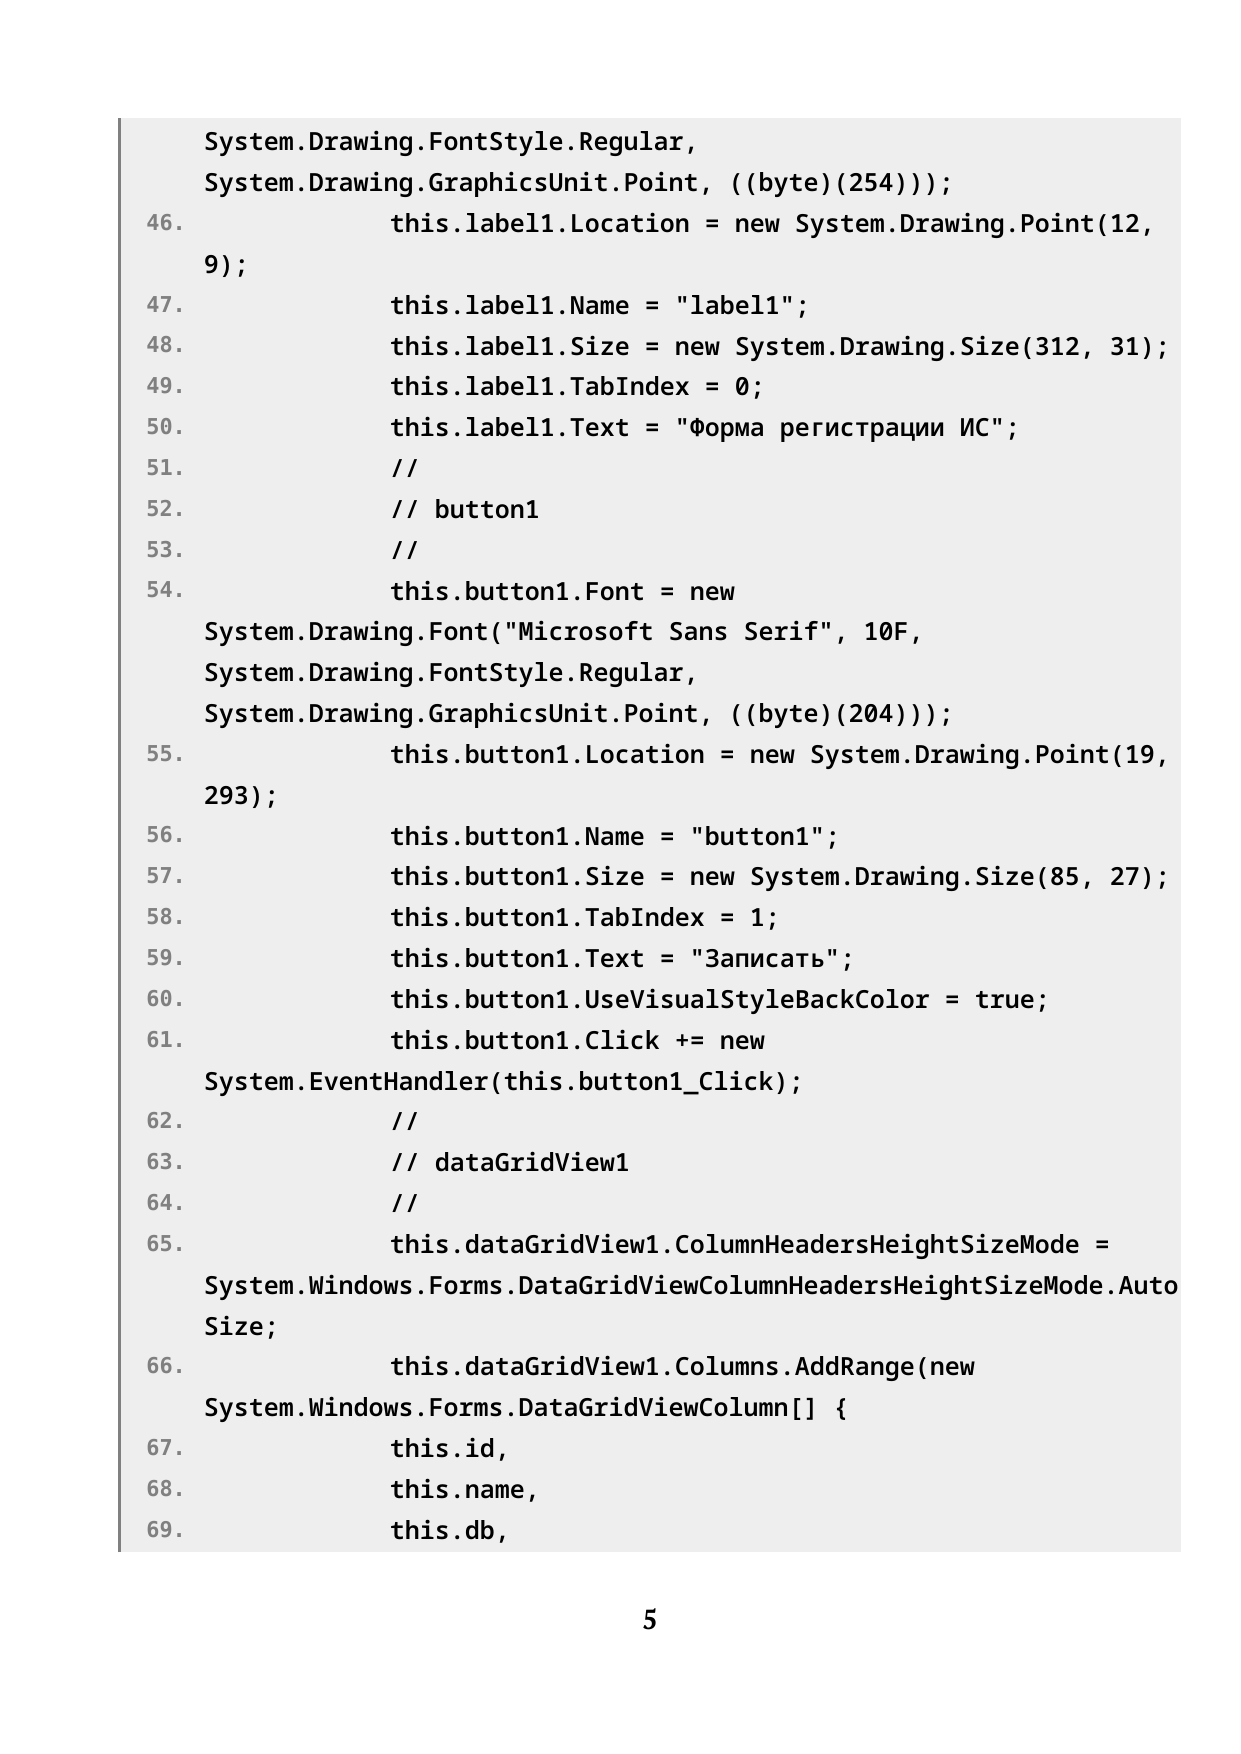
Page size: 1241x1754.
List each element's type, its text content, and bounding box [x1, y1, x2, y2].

list // [121, 445, 1181, 485]
list // [121, 1180, 1181, 1220]
list this.button1.UseVisualStyleBackColor = true; [121, 976, 1181, 1016]
list this.dataGridView1.ColumnHeadersHeightSizeMode = System.Windows.Forms.DataGridViewColumnHeadersHeightSizeMode.AutoSize; [121, 1221, 1181, 1342]
list this.button1.TabIndex = 1; [121, 894, 1181, 934]
list this.label1.TabIndex = 0; [121, 363, 1181, 403]
list this.button1.Size = new System.Drawing.Size(85, 27); [121, 853, 1181, 893]
list // [121, 1098, 1181, 1138]
list this.name, [121, 1466, 1181, 1506]
list this.button1.Text = "Записать"; [121, 935, 1181, 975]
list this.db, [121, 1506, 1181, 1552]
list this.button1.Name = "button1"; [121, 812, 1181, 852]
list this.label1.Name = "label1"; [121, 281, 1181, 321]
list this.dataGridView1.Columns.AddRange(new System.Windows.Forms.DataGridViewColumn[] { [121, 1343, 1181, 1424]
list this.button1.Font = new System.Drawing.Font("Microsoft Sans Serif", 10F, System.Drawing.FontStyle.Regular, System.Drawing.GraphicsUnit.Point, ((byte)(204))); [121, 567, 1181, 730]
list // button1 [121, 486, 1181, 526]
list System.Drawing.FontStyle.Regular, System.Drawing.GraphicsUnit.Point, ((byte)(254))); [121, 118, 1181, 199]
list // dataGridView1 [121, 1139, 1181, 1179]
list this.id, [121, 1425, 1181, 1465]
list // [121, 526, 1181, 566]
list this.label1.Text = "Форма регистрации ИС"; [121, 404, 1181, 444]
list this.button1.Location = new System.Drawing.Point(19, 293); [121, 731, 1181, 811]
list this.label1.Location = new System.Drawing.Point(12, 9); [121, 200, 1181, 281]
list this.label1.Size = new System.Drawing.Size(312, 31); [121, 322, 1181, 362]
list this.button1.Click += new System.EventHandler(this.button1_Click); [121, 1016, 1181, 1097]
